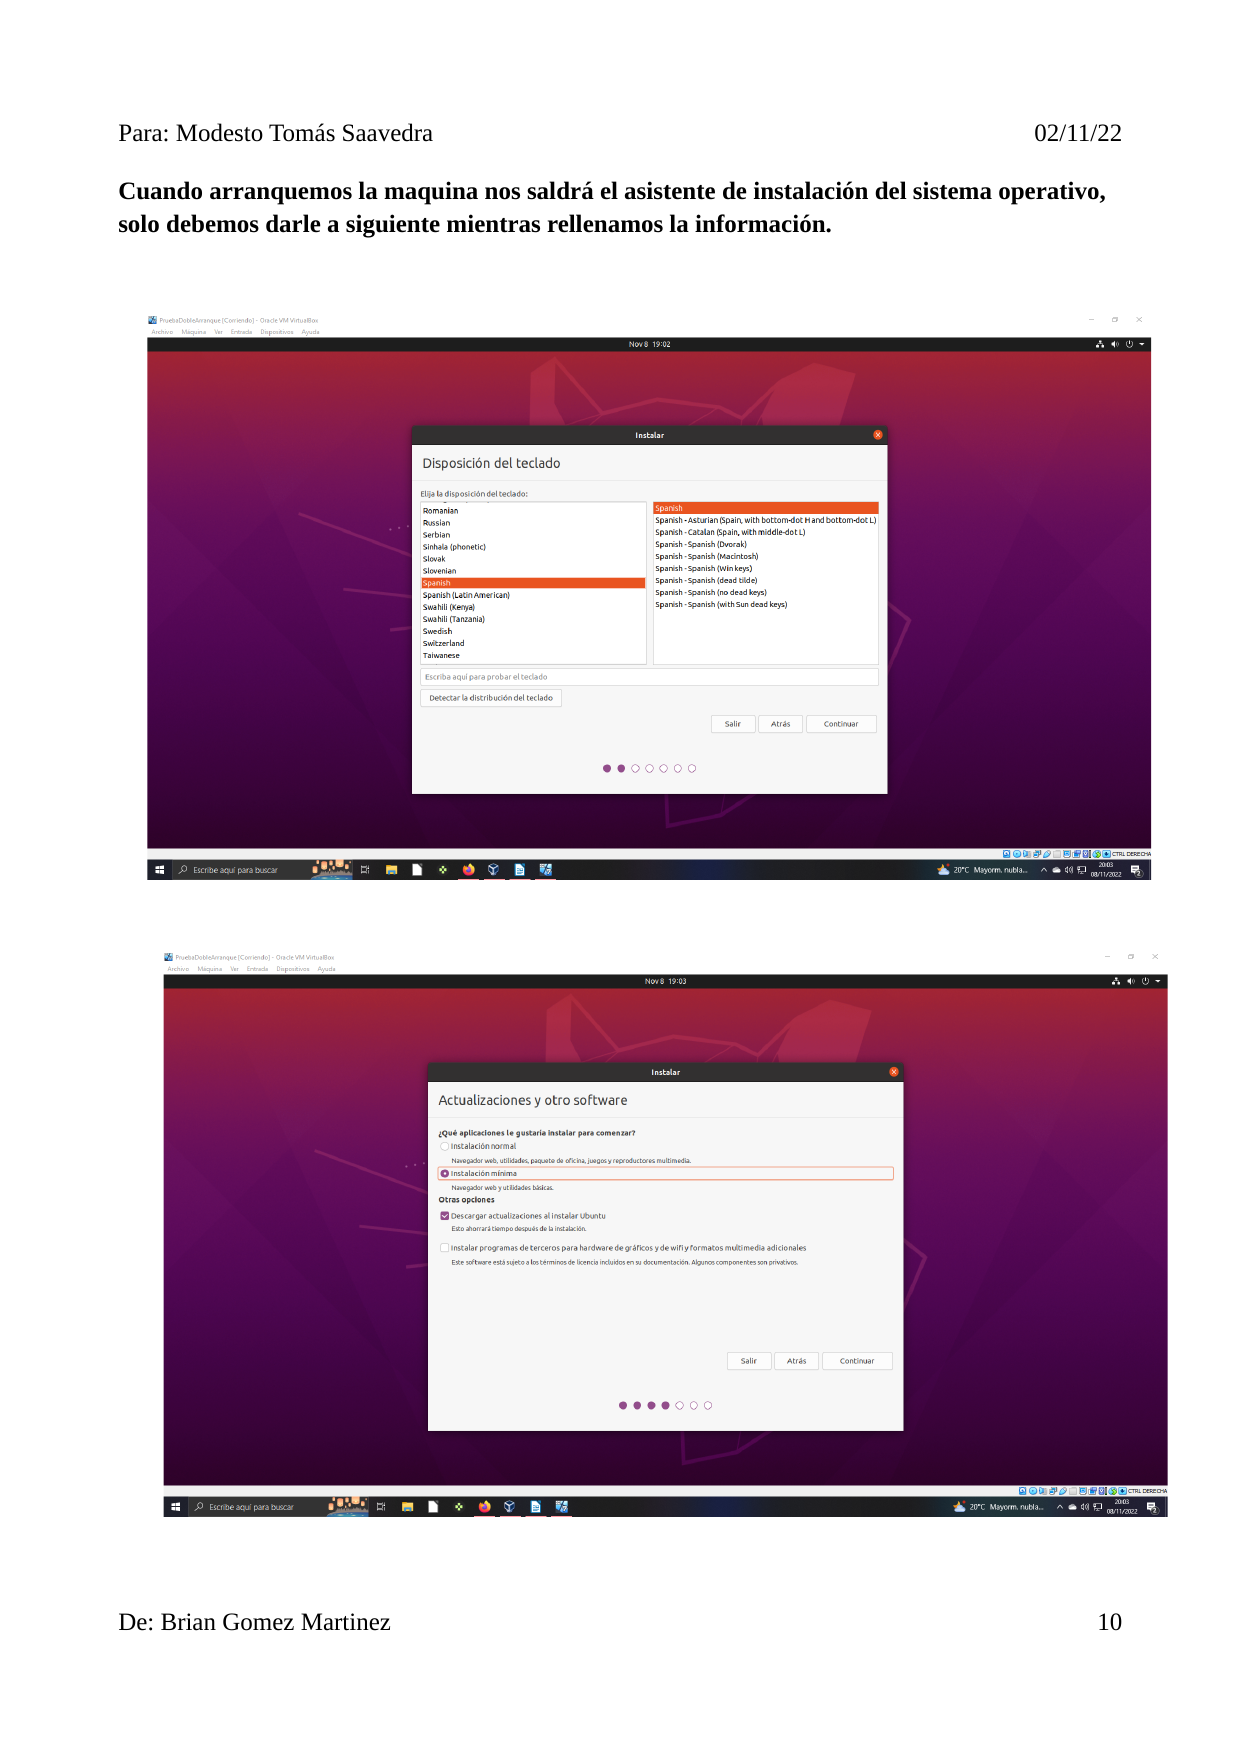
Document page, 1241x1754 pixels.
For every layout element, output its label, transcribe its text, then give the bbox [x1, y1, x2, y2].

text Cuando arranquemos la maquina nos saldrá el asistente de instalación del sistema operativo, solo debemos darle a siguiente mientras rellenamos la información. [118, 176, 1122, 238]
picture [163, 951, 1168, 1517]
picture [147, 315, 1152, 880]
